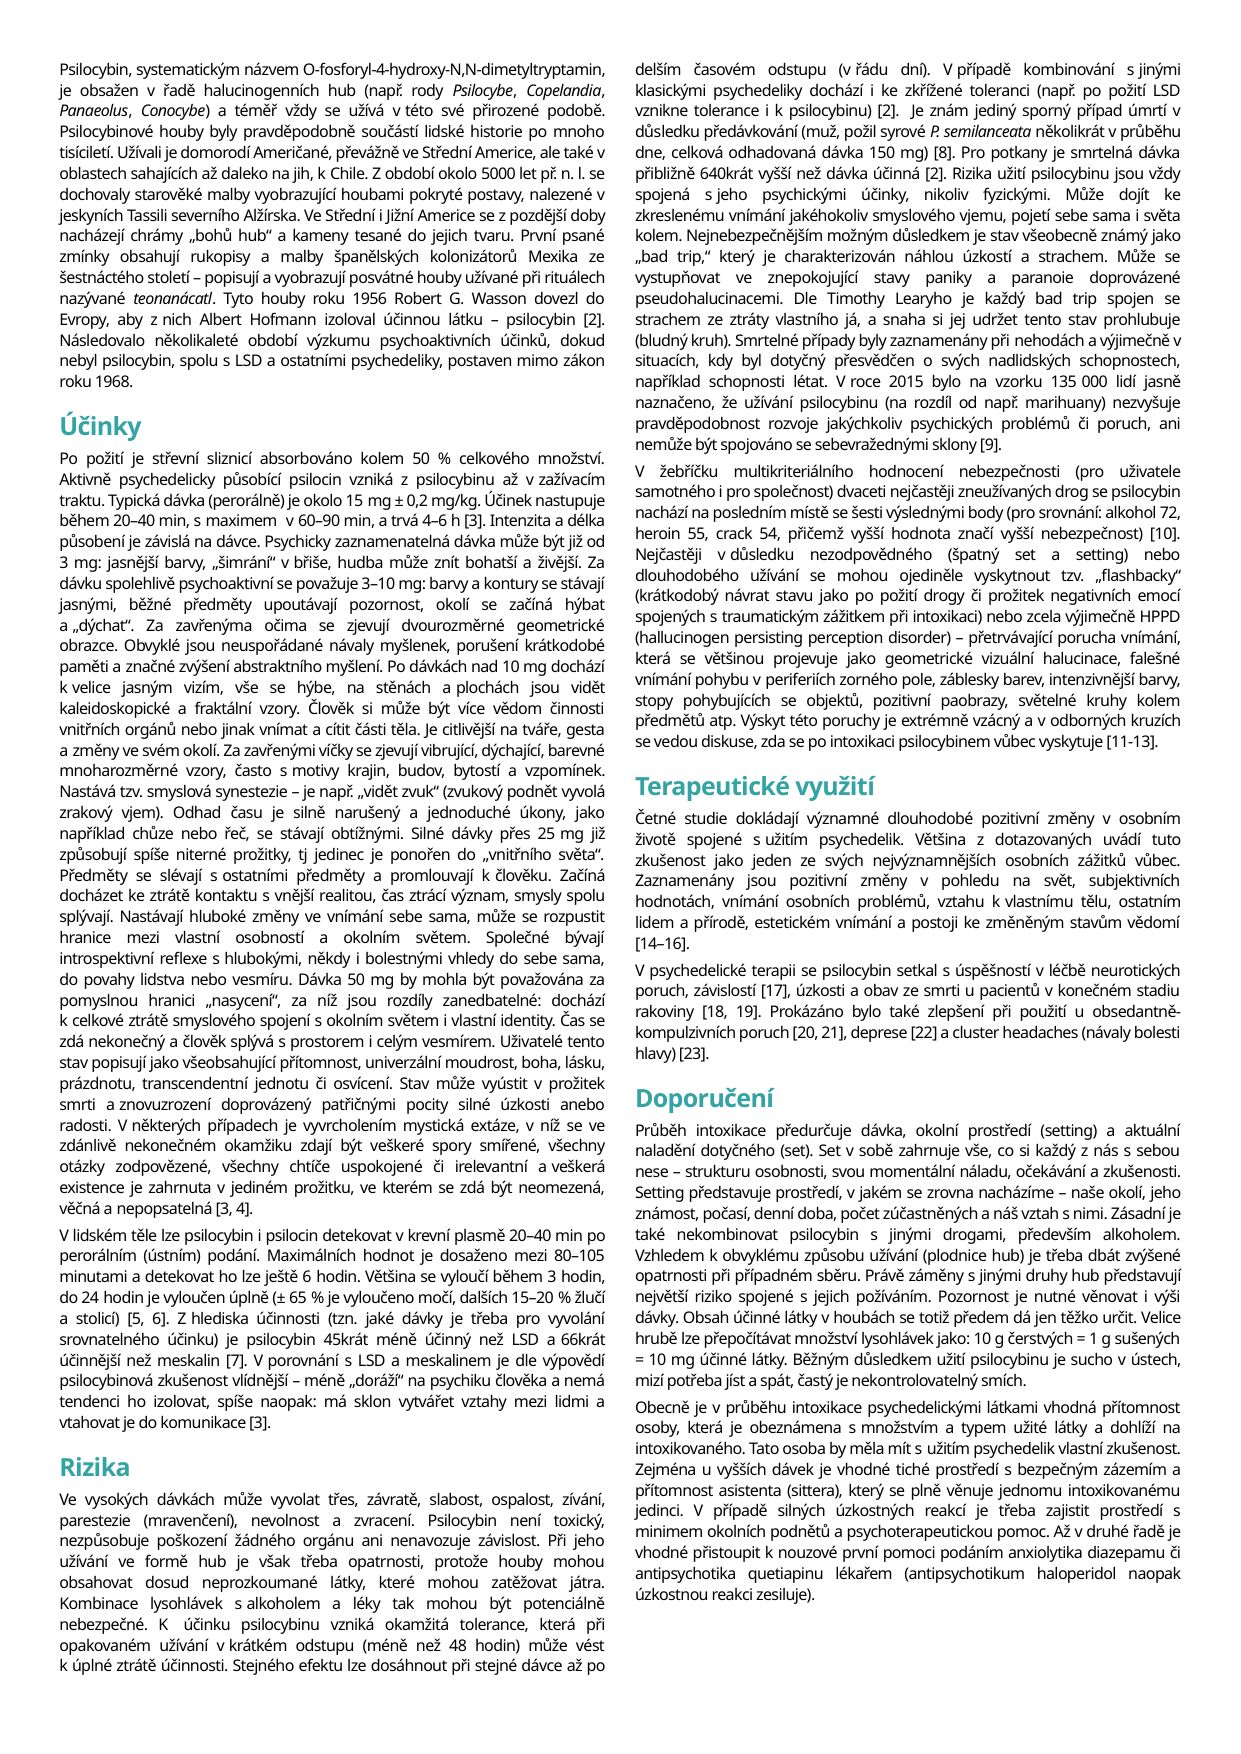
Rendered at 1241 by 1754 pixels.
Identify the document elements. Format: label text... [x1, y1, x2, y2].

text V žebříčku multikriteriálního hodnocení nebezpečnosti (pro uživatele samotného i pro společnost) dvaceti nejčastěji zneužívaných drog se psilocybin nachází na posledním místě se šesti výslednými body (pro srovnání: alkohol 72, heroin 55, crack 54, přičemž vyšší hodnota značí vyšší nebezpečnost) [10]. Nejčastěji v důsledku nezodpovědného (špatný set a setting) nebo dlouhodobého užívání se mohou ojediněle vyskytnout tzv. „flashbacky“ (krátkodobý návrat stavu jako po požití drogy či prožitek negativních emocí spojených s traumatickým zážitkem při intoxikaci) nebo zcela výjimečně HPPD (hallucinogen persisting perception disorder) – přetrvávající porucha vnímání, která se většinou projevuje jako geometrické vizuální halucinace, falešné vnímání pohybu v periferiích zorného pole, záblesky barev, intenzivnější barvy, stopy pohybujících se objektů, pozitivní paobrazy, světelné kruhy kolem předmětů atp. Výskyt této poruchy je extrémně vzácný a v odborných kruzích se vedou diskuse, zda se po intoxikaci psilocybinem vůbec vyskytuje [11-13]. [635, 461, 1181, 752]
text Po požití je střevní sliznicí absorbováno kolem 50 % celkového množství. Aktivně psychedelicky působící psilocin vzniká z psilocybinu až v zažívacím traktu. Typická dávka (perorálně) je okolo 15 mg ± 0,2 mg/kg. Účinek nastupuje během 20–40 min, s maximem v 60–90 min, a trvá 4–6 h [3]. Intenzita a délka působení je závislá na dávce. Psychicky zaznamenatelná dávka může být již od 3 mg: jasnější barvy, „šimrání“ v břiše, hudba může znít bohatší a živější. Za dávku spolehlivě psychoaktivní se považuje 3–10 mg: barvy a kontury se stávají jasnými, běžné předměty upoutávají pozornost, okolí se začíná hýbat a „dýchat“. Za zavřenýma očima se zjevují dvourozměrné geometrické obrazce. Obvyklé jsou neuspořádané návaly myšlenek, porušení krátkodobé paměti a značné zvýšení abstraktního myšlení. Po dávkách nad 10 mg dochází k velice jasným vizím, vše se hýbe, na stěnách a plochách jsou vidět kaleidoskopické a fraktální vzory. Člověk si může být více vědom činnosti vnitřních orgánů nebo jinak vnímat a cítit části těla. Je citlivější na tváře, gesta a změny ve svém okolí. Za zavřenými víčky se zjevují vibrující, dýchající, barevné mnoharozměrné vzory, často s motivy krajin, budov, bytostí a vzpomínek. Nastává tzv. smyslová synestezie – je např. „vidět zvuk“ (zvukový podnět vyvolá zrakový vjem). Odhad času je silně narušený a jednoduché úkony, jako například chůze nebo řeč, se stávají obtížnými. Silné dávky přes 25 mg již způsobují spíše niterné prožitky, tj jedinec je ponořen do „vnitřního světa“. Předměty se slévají s ostatními předměty a promlouvají k člověku. Začíná docházet ke ztrátě kontaktu s vnější realitou, čas ztrácí význam, smysly spolu splývají. Nastávají hluboké změny ve vnímání sebe sama, může se rozpustit hranice mezi vlastní osobností a okolním světem. Společné bývají introspektivní reflexe s hlubokými, někdy i bolestnými vhledy do sebe sama, do povahy lidstva nebo vesmíru. Dávka 50 mg by mohla být považována za pomyslnou hranici „nasycení“, za níž jsou rozdíly zanedbatelné: dochází k celkové ztrátě smyslového spojení s okolním světem i vlastní identity. Čas se zdá nekonečný a člověk splývá s prostorem i celým vesmírem. Uživatelé tento stav popisují jako všeobsahující přítomnost, univerzální moudrost, boha, lásku, prázdnotu, transcendentní jednotu či osvícení. Stav může vyústit v prožitek smrti a znovuzrození doprovázený patřičnými pocity silné úzkosti anebo radosti. V některých případech je vyvrcholením mystická extáze, v níž se ve zdánlivě nekonečném okamžiku zdají být veškeré spory smířené, všechny otázky zodpovězené, všechny chtíče uspokojené či irelevantní a veškerá existence je zahrnuta v jediném prožitku, ve kterém se zdá být neomezená, věčná a nepopsatelná [3, 4]. [59, 448, 605, 1219]
text Četné studie dokládají významné dlouhodobé pozitivní změny v osobním životě spojené s užitím psychedelik. Většina z dotazovaných uvádí tuto zkušenost jako jeden ze svých nejvýznamnějších osobních zážitků vůbec. Zaznamenány jsou pozitivní změny v pohledu na svět, subjektivních hodnotách, vnímání osobních problémů, vztahu k vlastnímu tělu, ostatním lidem a přírodě, estetickém vnímání a postoji ke změněným stavům vědomí [14–16]. [635, 808, 1181, 954]
subtitle Účinky [59, 410, 605, 442]
subtitle Doporučení [635, 1082, 1181, 1114]
text V lidském těle lze psilocybin i psilocin detekovat v krevní plasmě 20–40 min po perorálním (ústním) podání. Maximálních hodnot je dosaženo mezi 80–105 minutami a detekovat ho lze ještě 6 hodin. Většina se vyloučí během 3 hodin, do 24 hodin je vyloučen úplně (± 65 % je vyloučeno močí, dalších 15–20 % žlučí a stolicí) [5, 6]. Z hlediska účinnosti (tzn. jaké dávky je třeba pro vyvolání srovnatelného účinku) je psilocybin 45krát méně účinný než LSD a 66krát účinnější než meskalin [7]. V porovnání s LSD a meskalinem je dle výpovědí psilocybinová zkušenost vlídnější – méně „doráží“ na psychiku člověka a nemá tendenci ho izolovat, spíše naopak: má sklon vytvářet vztahy mezi lidmi a vtahovat je do komunikace [3]. [59, 1225, 605, 1433]
subtitle Rizika [59, 1451, 605, 1483]
text delším časovém odstupu (v řádu dní). V případě kombinování s jinými klasickými psychedeliky dochází i ke zkřížené toleranci (např. po požití LSD vznikne tolerance i k psilocybinu) [2]. Je znám jediný sporný případ úmrtí v důs­ledku předávkování (muž, požil syrové P. semilanceata několikrát v průběhu dne, celková odhadovaná dávka 150 mg) [8]. Pro potkany je smrtelná dávka přibližně 640krát vyšší než dávka účinná [2]. Rizika užití psilocybinu jsou vždy spojená s jeho psychickými účinky, nikoliv fyzickými. Může dojít ke zkreslenému vnímání jakéhokoliv smyslového vjemu, pojetí sebe sama i světa kolem. Nejnebezpečnějším možným důsledkem je stav všeobecně známý jako „bad trip,“ který je charakterizován náhlou úzkostí a strachem. Může se vystupňovat ve znepokojující stavy paniky a paranoie doprovázené pseudohalucinacemi. Dle Timothy Learyho je každý bad trip spojen se strachem ze ztráty vlastního já, a snaha si jej udržet tento stav prohlubuje (bludný kruh). Smrtelné případy byly zaznamenány při nehodách a výjimečně v situacích, kdy byl dotyčný přesvědčen o svých nadlidských schopnostech, například schopnosti létat. V roce 2015 bylo na vzorku 135 000 lidí jasně naznačeno, že užívání psilocybinu (na rozdíl od např. marihuany) nezvyšuje pravděpodobnost rozvoje jakýchkoliv psychických problémů či poruch, ani nemůže být spojováno se sebevražednými sklony [9]. [635, 59, 1181, 455]
text V psychedelické terapii se psilocybin setkal s úspěšností v léčbě neurotických poruch, závislostí [17], úzkosti a obav ze smrti u pacientů v konečném stadiu rakoviny [18, 19]. Prokázáno bylo také zlepšení při použití u obsedantně-kompulzivních poruch [20, 21], deprese [22] a cluster headaches (návaly bolesti hlavy) [23]. [635, 960, 1181, 1064]
text Obecně je v průběhu intoxikace psychedelickými látkami vhodná přítomnost osoby, která je obeznámena s množstvím a typem užité látky a dohlíží na intoxikovaného. Tato osoba by měla mít s užitím psychedelik vlastní zkušenost. Zejména u vyšších dávek je vhodné tiché prostředí s bezpečným zázemím a přítomnost asistenta (sittera), který se plně věnuje jednomu intoxikovanému jedinci. V případě silných úzkostných reakcí je třeba zajistit prostředí s minimem okolních podnětů a psychoterapeutickou pomoc. Až v druhé řadě je vhodné přistoupit k nouzové první pomoci podáním anxiolytika diazepamu či antipsychotika quetiapinu lékařem (antipsychotikum haloperidol naopak úzkostnou reakci zesiluje). [635, 1397, 1181, 1605]
text Psilocybin, systematickým názvem O-fosforyl-4-hydroxy-N,N-dimetyltryptamin, je obsažen v řadě halucinogenních hub (např. rody Psilocybe, Copelandia, Panaeolus, Conocybe) a téměř vždy se užívá v této své přirozené podobě. Psilocybinové houby byly pravděpodobně součástí lidské historie po mnoho tisíciletí. Užívali je domorodí Američané, převážně ve Střední Americe, ale také v oblastech sahajících až daleko na jih, k Chile. Z období okolo 5000 let př. n. l. se dochovaly starověké malby vyobrazující houbami pokryté postavy, nalezené v jeskyních Tassili severního Alžírska. Ve Střední i Jižní Americe se z pozdější doby nacházejí chrámy „bohů hub“ a kameny tesané do jejich tvaru. První psané zmínky obsahují rukopisy a malby španělských kolonizátorů Mexika ze šestnáctého století – popisují a vyobrazují posvátné houby užívané při rituálech nazývané teonanácatl. Tyto houby roku 1956 Robert G. Wasson dovezl do Evropy, aby z nich Albert Hofmann izoloval účinnou látku – psilocybin [2]. Následovalo několikaleté období výzkumu psychoaktivních účinků, dokud nebyl psilocybin, spolu s LSD a ostatními psychedeliky, postaven mimo zákon roku 1968. [59, 59, 605, 392]
text Ve vysokých dávkách může vyvolat třes, závratě, slabost, ospalost, zívání, parestezie (mravenčení), nevolnost a zvracení. Psilocybin není toxický, nezpůsobuje poškození žádného orgánu ani nenavozuje závislost. Při jeho užívání ve formě hub je však třeba opatrnosti, protože houby mohou obsahovat dosud neprozkoumané látky, které mohou zatěžovat játra. Kombinace lysohlávek s alkoholem a léky tak mohou být potenciálně nebezpečné. K účinku psilocybinu vzniká okamžitá tolerance, která při opakovaném užívání v krátkém odstupu (méně než 48 hodin) může vést k úplné ztrátě účinnosti. Stejného efektu lze dosáhnout při stejné dávce až po [59, 1489, 605, 1676]
text Průběh intoxikace předurčuje dávka, okolní prostředí (setting) a aktuální naladění dotyčného (set). Set v sobě zahrnuje vše, co si každý z nás s sebou nese – strukturu osobnosti, svou momentální náladu, očekávání a zkušenosti. Setting představuje prostředí, v jakém se zrovna nacházíme – naše okolí, jeho známost, počasí, denní doba, počet zúčastněných a náš vztah s nimi. Zásadní je také nekombinovat psilocybin s jinými drogami, především alkoholem. Vzhledem k obvyklému způsobu užívání (plodnice hub) je třeba dbát zvýšené opatrnosti při případném sběru. Právě záměny s jinými druhy hub představují největší riziko spojené s jejich požíváním. Pozornost je nutné věnovat i výši dávky. Obsah účinné látky v houbách se totiž předem dá jen těžko určit. Velice hrubě lze přepočítávat množství lysohlávek jako: 10 g čerstvých = 1 g sušených = 10 mg účinné látky. Běžným důsledkem užití psilocybinu je sucho v ústech, mizí potřeba jíst a spát, častý je nekontrolovatelný smích. [635, 1120, 1181, 1391]
subtitle Terapeutické využití [635, 770, 1181, 802]
